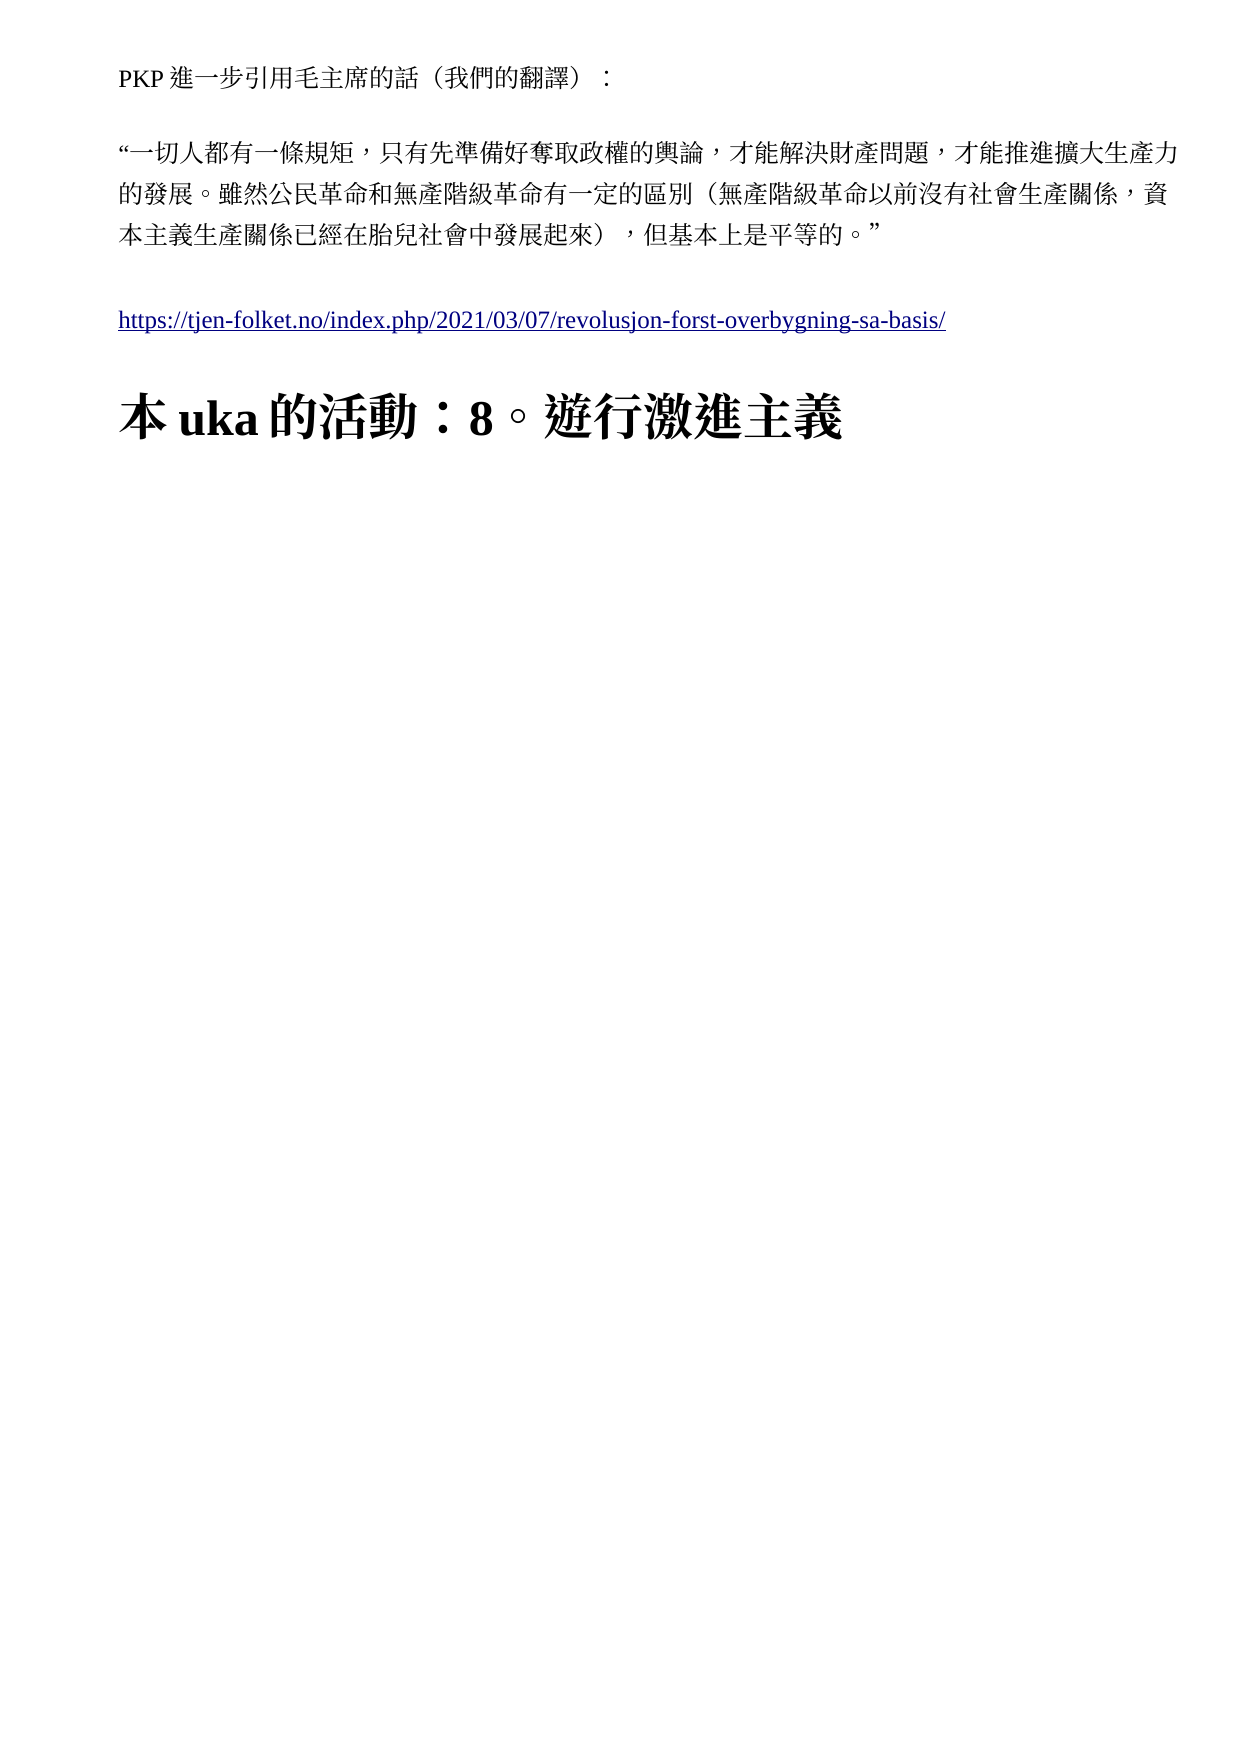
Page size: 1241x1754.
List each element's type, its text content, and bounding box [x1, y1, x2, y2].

text 2021-03-07T19:33:55+00:00 2021-03-07T19:34:13+00:00 TFM公司 ['https://i0.wp.com/tjen-people.no/wp-content/uploads/2021/03/1280px-2012奧運會開幕式工業革命現場？配合=1160%2C773&ssl=1''https://donorbox.org/widget.js'https://donorbox.org/embed/捐贈-1"... ['Teori'] 資料圖片：2012年倫敦OL開幕式上，工業革命發生變化。 為人民媒體服務的貢獻者。 社會基礎和社會結構問題，單位問題和單位鬥爭問題，是馬克思主義理論中的一個基本問題。機械上的錯誤導致很多人不瞭解建築的作用，即使生產關係構成了社會的基礎，也正是通過建築，生產才有了改變生產條件的動力。 前毛澤東用其他方法把前進的步伐提高到一個新的、第三的、更高的階段，發展科學社會，這就是革命的理論和實踐。特別是通過無產階級文化大革命，這意味著在無產階級專政時期革命的繼續。他就是這樣確定了從社會主義到分類社會的過渡將會是怎樣的。 這是祕魯共產黨在重要文字中寫的“選，不！人民戰爭，是的！（掌聲，不！“Guerra Popular，say！”從1990年開始。在這篇透徹的文字中，一篇令人毛骨悚然的馬克思主義寬大主義毛澤東主義文字，他們在意識形態中表現出一系列核心問題，並分析了祕魯前10年的人口結構。黨引用了馬克思主義的偉大經典，提出了可以讓讀者對這些有更深刻理解的引用。例如，他們寫毛主席如何宣佈一個普遍的規則，即首先你必須掌握權力來改變社會。它會說，首先抓住建築的力量，然後用它來徹底改變游泳池，與此同時，你的假設，捍衛和發展權力。一些重要事件 在我們繼續討論之前，我們將簡要介紹一些馬克思主義者的主要群體： 生產力是人類必須使用的裝置和知識，從石斧到鐵皮地到工廠，以及如何製造和使用這些裝置和知識，都是生產力。斯大林把生產力定義為生產中最具運動性和革命性的要素，因為這些要素一直在發展，從不沉默。 生產關係是生產的組織，例如，如果它是由奴隸和奴隸組織的，有活潑的農民和征服者，或者有工資的工人和資本家。簡而言之，生產關係就是生產過程中相互之間的人際關係。 生產方式是生產能力與生產關係之間的單位。正是這兩者之間的矛盾，是生產方式上的根本矛盾，導致了歷史上的大旅遊者，以及政治革命。阻力在發展，加劇了生產力發展快於生產條件的矛盾。這些人將被絞死，然後他們將成為生產力進一步發展的障礙。 基地是社群的基礎，是由生產條件決定的。因此，生產關係是人類社會最基本的生產關係。 這座建築矗立在水池之上，並以此為基礎，由哲學、政治、文化和科學組成。政府和法律都在大樓裡。 馬克思證明了生產力的發展是人類歷史新應用的基礎。這為我們如何組織生產創造了基礎，而生產是社會中最基本的，因為人的生產是生命本身的基礎。我們的生活離不開生產，我們所有的社會生活都被生產方式所佔據。 這些都是我們從馬克思的歷史中獲得的關於社會發展的關鍵專案和核心理解。工業革命前的民革 對於本文的題目，祕魯共產黨引用毛主席對蘇聯政治經濟的批評（我們的譯文）： “同樣地，從世界歷史的角度來看，在工業革命之前，而不是之後，是國民革命和建立國民國家。公民身份首先改變了建築，並接管了國家機構，然後才發展宣傳，以收集真正的力量。首先，他們在生產條件上做了很大的改變。當生產條件得到照顧，這些都在正確的軌道上，他們開啟了道路，發展產品的力量。當然，生產關係革命在一定程度上是由生產力的發展而發展起來的，但生產力的主要發展總是在生產條件發生變化之後。看看資本主義的歷史發展。起初，簡單的協調，後來發展到多變的手工。在這個時候，資本主義的生產關係已經形成，但是變化莫測的作坊沒有機器。這種資本主義生產關係產生了技術進步的需要，為機器的使用創造了基礎。在英國，工業革命發生在18世紀末。本世紀和19世紀初首先是在國民革命之後進行的，然後是在17世紀之後。世紀。在這方面，德、法、美、日在資本主義工業大發展之前，首先經歷了建築生產關係的轉變 在這裡，我們要再次指出，馬克思主義對基礎和建設的理解，是生產關係（生產中的人與人之間的關係）構成社會基礎（基礎牆）的方式，在這個基礎之上，是意識形態、政治和文化的過度建構。國家是建設的一部分。不幸的是，這種馬克思主義的理解常常導致教條錯誤和誤解。很多人會忘記方言，這意味著他們會忘記馬克思主義不僅是物質的，而且是辯證的。他們忘記了馬克思主義一直允許政治和意識形態發揮什麼作用。例如，當馬克思說，當意識形態抓住了大眾，它就變成了一種物質力量，或者當馬克思恩格斯被困在資本主義和交往之間是一個過渡階段，只能是無產階級專政，在這個過渡階段，無產階級是通過掌權和行使權力，改變生產條件，釋放產品能量。 這是基本的馬克思主義，但是一系列的革命者對那裡的基礎和建設的關係的學習是不理解的，他們認為你要先改變池，然後再改變建設。這樣的表演直接導致了不同型別的改革。這是社交媒體、共青團主義者和當今中國的假領導人所傳播的表現。最後一個是中國的右翼路線，正如在一場反對毛澤東的鬥爭中所說的，關鍵問題不是課堂，而是生產力的發展。這一點現在寫在中國的公約裡，明顯與毛主席和所有學習者的遊行相矛盾：課堂是社會轉型的主要動力。課堂的最高形式是武裝鬥爭，用暴力征服權力。政治第一-如果你不明白這一點，你想犯的錯誤 所以，馬克思主義者（今天的馬克思主義者）就是這樣說的材料，我們把人類生產看作社會的基礎。儘管如此，當談到轉型、社會轉型和推動轉型時，權力的本質是一個問題。課堂是權力的第七節也是最後一節課，是最主要的東西。任何生產力，無論多麼革命，多麼現代化，都不會興起，也不會掃除母體生產關係。這隻能由一個教室通過它的政黨來表達自己，並通過它的政黨來征服政府。社會革命首先是一場政治革命，無產階級專政首先建立在建築物上，而不是像有些人相信的那樣建立在經濟領域。 我們可以說，銀團主義者相信直接行動，通過工會和嚴格限制來掌控經濟。一個相關的錯誤，我們發現在那些認為你可以首先建立一個文化霸權。毛澤東主義告訴我們，這些都是幻覺。無產階級必須在所有領域、所有舞臺上進行鬥爭。無產階級必須進行工會鬥爭和文化鬥爭。無產階級必須建立自己的金融組織和自己的區域性文化。但是，只要公民擁有權力，這些軍隊就無法征服權力。你贏得的季節是暫時的，在無產階級掌握一切權力之前，是不會被銬上手銬的，是不會持久的。另一方面，只要資本主義還存在，只要公民專政能提供建議，公民身份將主導意識形態、文化，當然還有經濟。 PKP進一步引用毛主席的話（我們的翻譯）： “一切人都有一條規矩，只有先準備好奪取政權的輿論，才能解決財產問題，才能推進擴大生產力的發展。雖然公民革命和無產階級革命有一定的區別（無產階級革命以前沒有社會生產關係，資本主義生產關係已經在胎兒社會中發展起來），但基本上是平等的。” [118, 59, 1181, 252]
text https://tjen-folket.no/index.php/2021/03/07/revolusjon-forst-overbygning-sa-basis/ [118, 272, 1181, 333]
subtitle 本uka的活動：8。遊行激進主義 [118, 377, 1181, 449]
